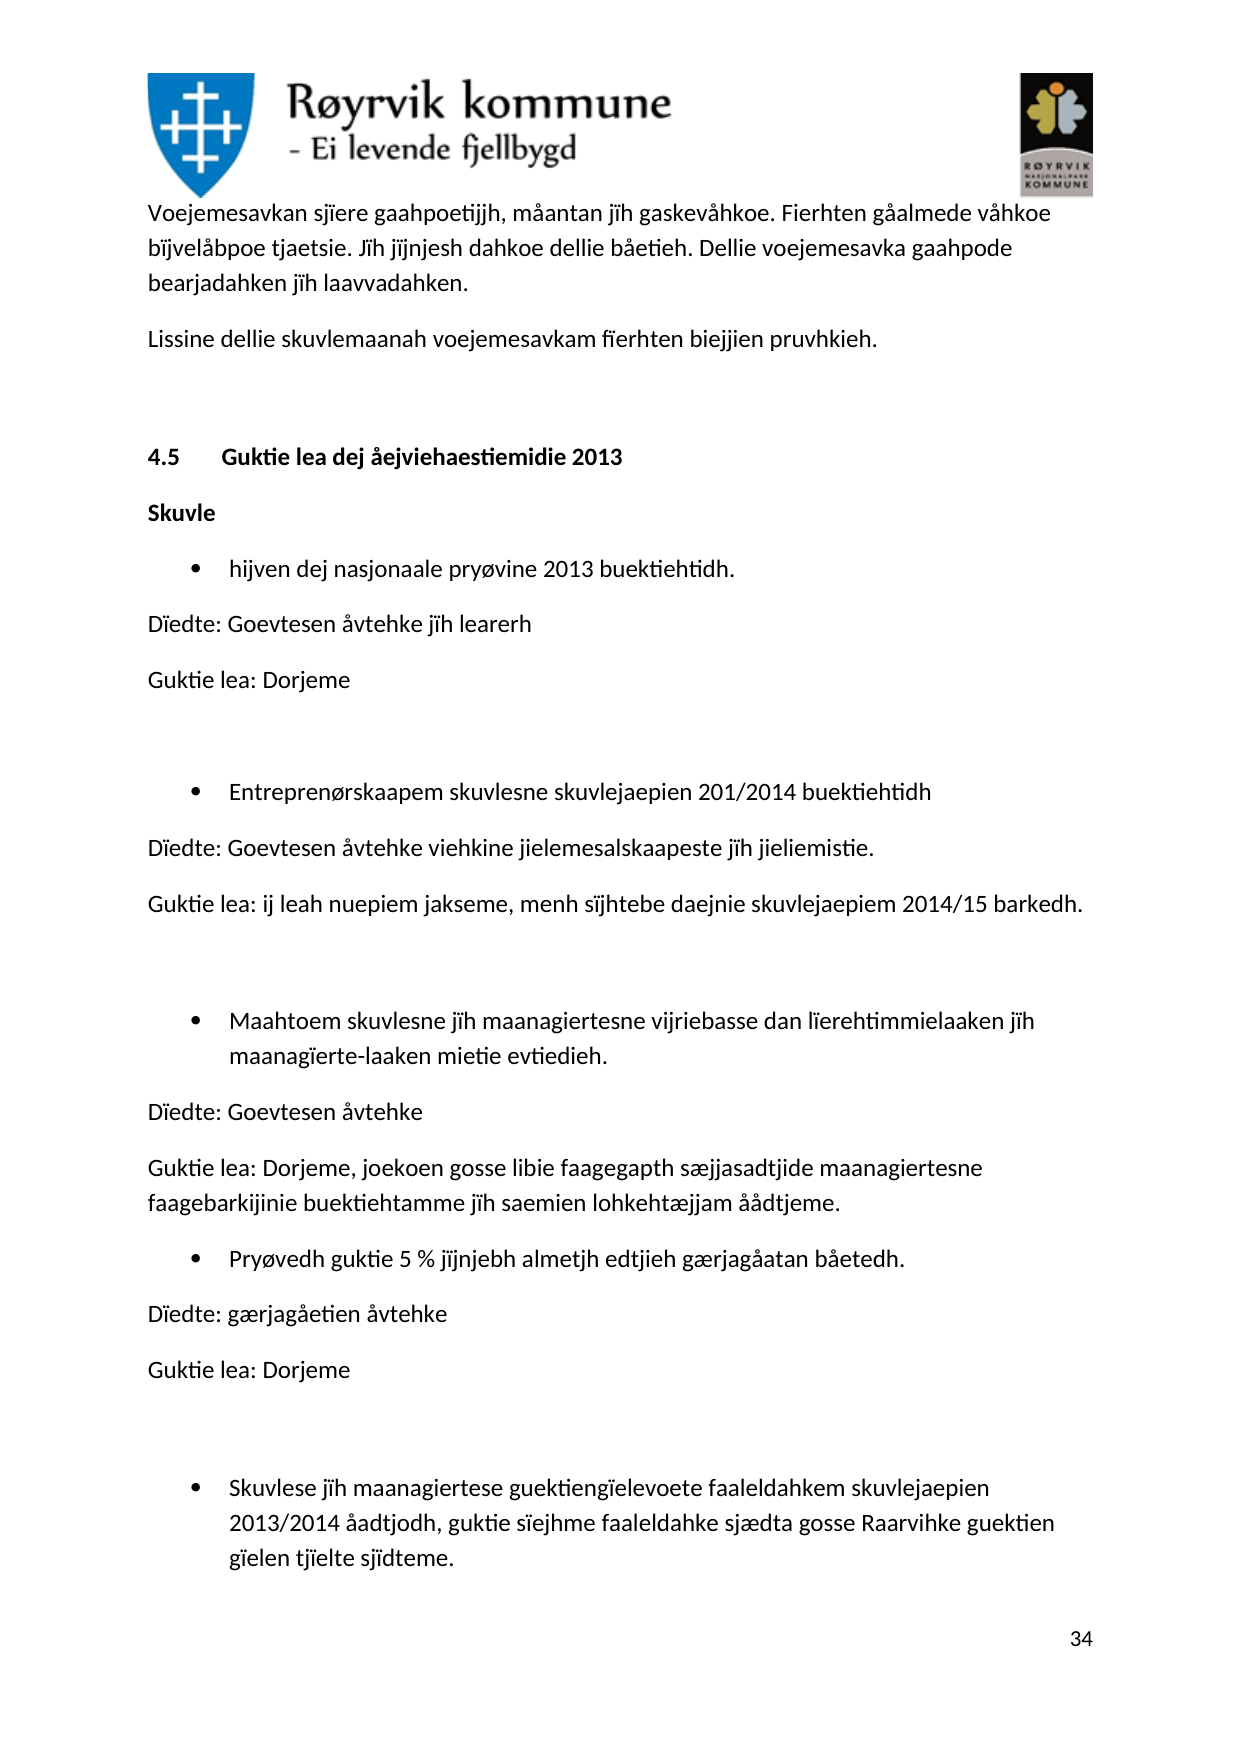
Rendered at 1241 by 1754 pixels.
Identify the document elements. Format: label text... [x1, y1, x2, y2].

list hijven dej nasjonaale pryøvine 2013 buektiehtidh. [191, 553, 1093, 583]
text Dïedte: Goevtesen åvtehke jïh learerh [148, 608, 1093, 639]
text Dïedte: Goevtesen åvtehke viehkine jielemesalskaapeste jïh jieliemistie. [148, 832, 1093, 862]
picture [147, 73, 1093, 198]
text Skuvle [148, 497, 1093, 527]
text Guktie lea: ij leah nuepiem jakseme, menh sïjhtebe daejnie skuvlejaepiem 2014/15 barkedh. [148, 888, 1093, 918]
text Dïedte: gærjagåetien åvtehke [148, 1299, 1093, 1329]
text Dïedte: Goevtesen åvtehke [148, 1096, 1093, 1127]
text 4.5 Guktie lea dej åejviehaestiemidie 2013 [148, 441, 1093, 472]
text Guktie lea: Dorjeme [148, 664, 1093, 695]
text Lissine dellie skuvlemaanah voejemesavkam fïerhten biejjien pruvhkieh. [148, 323, 1093, 354]
list Maahtoem skuvlesne jïh maanagiertesne vijriebasse dan lïerehtimmielaaken jïh maanagïerte-laaken mietie evtiedieh. [191, 1005, 1093, 1071]
list Pryøvedh guktie 5 % jïjnjebh almetjh edtjieh gærjagåatan båetedh. [191, 1243, 1093, 1273]
list Skuvlese jïh maanagiertese guektiengïelevoete faaleldahkem skuvlejaepien 2013/2014 åadtjodh, guktie sïejhme faaleldahke sjædta gosse Raarvihke guektien gïelen tjïelte sjïdteme. [191, 1472, 1093, 1573]
list Entreprenørskaapem skuvlesne skuvlejaepien 201/2014 buektiehtidh [191, 776, 1093, 807]
text Voejemesavkan sjïere gaahpoetijjh, måantan jïh gaskevåhkoe. Fierhten gåalmede våhkoe bïjvelåbpoe tjaetsie. Jïh jïjnjesh dahkoe dellie båetieh. Dellie voejemesavka gaahpode bearjadahken jïh laavvadahken. [148, 198, 1093, 298]
text Guktie lea: Dorjeme, joekoen gosse libie faagegapth sæjjasadtjide maanagiertesne faagebarkijinie buektiehtamme jïh saemien lohkehtæjjam åådtjeme. [148, 1152, 1093, 1217]
text Guktie lea: Dorjeme [148, 1354, 1093, 1385]
